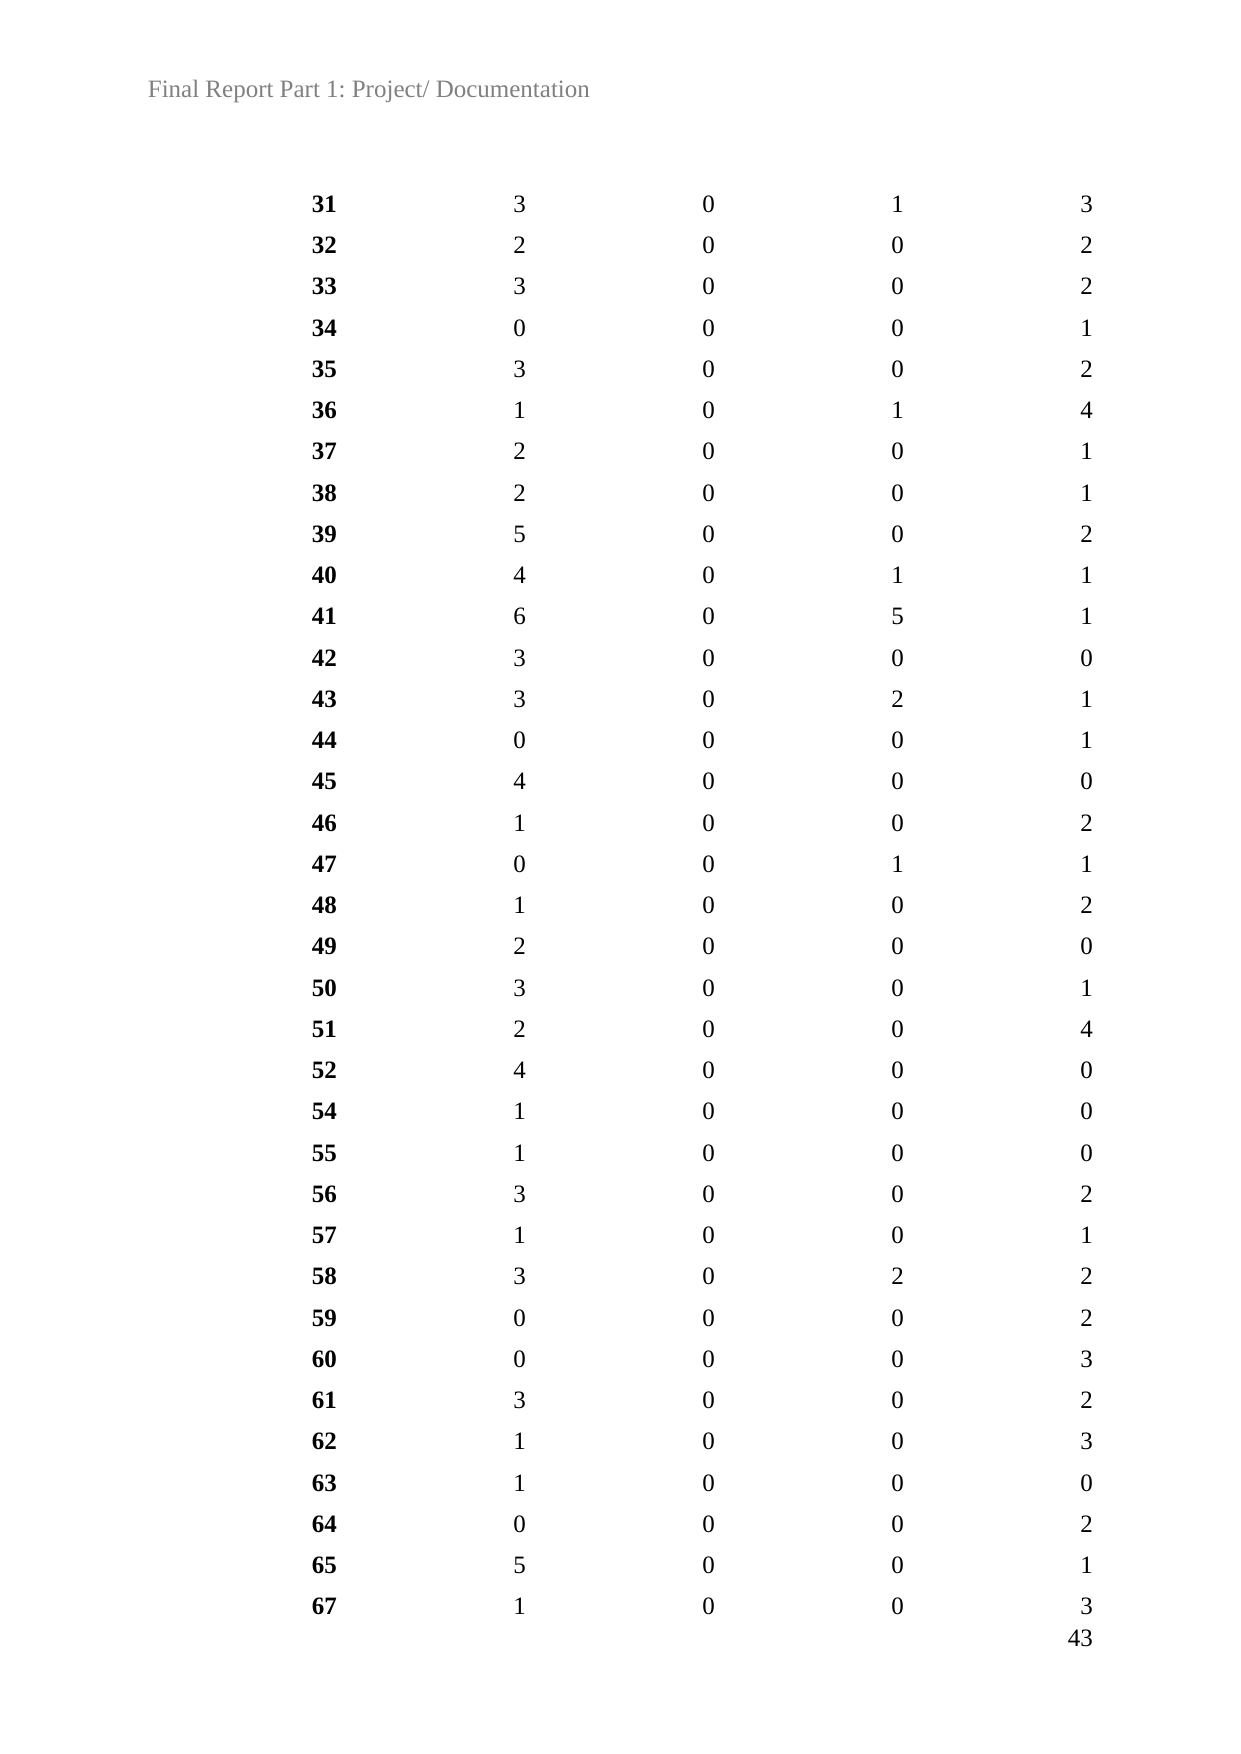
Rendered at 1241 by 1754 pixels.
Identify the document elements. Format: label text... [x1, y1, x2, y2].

table_cell 0 [526, 890, 714, 931]
table_cell 0 [526, 560, 714, 601]
table_cell 0 [526, 271, 714, 313]
table_cell 57 [148, 1220, 337, 1261]
table_cell 0 [715, 1385, 903, 1426]
table_cell 0 [715, 1096, 903, 1138]
table_cell 59 [148, 1303, 337, 1344]
table_cell 0 [337, 725, 526, 766]
table_cell 60 [148, 1344, 337, 1385]
table_cell 2 [337, 230, 526, 271]
table_cell 0 [337, 1509, 526, 1550]
table_cell 0 [904, 643, 1093, 684]
table_cell 0 [526, 1096, 714, 1138]
table_cell 0 [337, 1303, 526, 1344]
table_cell 0 [715, 643, 903, 684]
table_cell 3 [337, 1179, 526, 1220]
table_cell 0 [715, 1179, 903, 1220]
table_cell 1 [904, 560, 1093, 601]
table_cell 1 [904, 725, 1093, 766]
table_cell 0 [715, 1055, 903, 1096]
table_cell 0 [337, 1344, 526, 1385]
table_cell 0 [715, 766, 903, 808]
table_cell 1 [337, 1096, 526, 1138]
table_cell 0 [715, 1550, 903, 1591]
table_cell 37 [148, 436, 337, 478]
table_cell 56 [148, 1179, 337, 1220]
table_cell 48 [148, 890, 337, 931]
table_cell 2 [337, 436, 526, 478]
table_cell 0 [904, 1055, 1093, 1096]
table_cell 3 [904, 189, 1093, 230]
table_cell 2 [904, 808, 1093, 849]
table_cell 63 [148, 1468, 337, 1509]
table_cell 46 [148, 808, 337, 849]
table_cell 2 [904, 271, 1093, 313]
table_cell 1 [715, 189, 903, 230]
table_cell 1 [904, 849, 1093, 890]
table_cell 3 [904, 1344, 1093, 1385]
table_cell 2 [904, 1385, 1093, 1426]
table_cell 43 [148, 684, 337, 725]
table_cell 3 [337, 973, 526, 1014]
table_cell 0 [526, 478, 714, 519]
table_cell 1 [904, 478, 1093, 519]
table_cell 0 [526, 725, 714, 766]
table_cell 0 [337, 313, 526, 354]
table_cell 0 [715, 1014, 903, 1055]
table_cell 42 [148, 643, 337, 684]
table_cell 0 [526, 1550, 714, 1591]
table_cell 2 [904, 1509, 1093, 1550]
table_cell 0 [904, 766, 1093, 808]
table_cell 0 [904, 1468, 1093, 1509]
table_cell 2 [904, 1303, 1093, 1344]
table_cell 0 [526, 436, 714, 478]
table_cell 50 [148, 973, 337, 1014]
table_cell 3 [904, 1591, 1093, 1620]
table_cell 1 [337, 1426, 526, 1468]
table_cell 2 [715, 684, 903, 725]
table_cell 51 [148, 1014, 337, 1055]
table_cell 3 [337, 189, 526, 230]
table_cell 0 [904, 1096, 1093, 1138]
table_cell 0 [715, 1220, 903, 1261]
table_cell 49 [148, 931, 337, 973]
table_cell 0 [526, 1303, 714, 1344]
table_cell [148, 148, 337, 189]
table_cell 1 [337, 1138, 526, 1179]
table_cell 3 [337, 1261, 526, 1303]
table_cell 2 [904, 519, 1093, 560]
table_cell 0 [526, 1591, 714, 1620]
table_cell 0 [715, 1468, 903, 1509]
table_cell 4 [904, 1014, 1093, 1055]
table_cell 2 [904, 230, 1093, 271]
table_cell 1 [337, 395, 526, 436]
table_cell 1 [715, 849, 903, 890]
table_cell 0 [715, 519, 903, 560]
table_cell 0 [526, 354, 714, 395]
table_cell 0 [526, 1385, 714, 1426]
table_cell 2 [904, 354, 1093, 395]
table_cell [337, 148, 526, 189]
table_cell 0 [715, 1344, 903, 1385]
table_cell 34 [148, 313, 337, 354]
table_cell 2 [715, 1261, 903, 1303]
table_cell 52 [148, 1055, 337, 1096]
table_cell 0 [715, 808, 903, 849]
table_cell 0 [526, 313, 714, 354]
table_cell 1 [715, 560, 903, 601]
table_cell 3 [904, 1426, 1093, 1468]
table_cell 1 [337, 808, 526, 849]
table_cell 1 [337, 890, 526, 931]
table_cell 3 [337, 684, 526, 725]
table_cell 5 [337, 1550, 526, 1591]
table_cell 1 [904, 973, 1093, 1014]
table_cell 0 [715, 478, 903, 519]
table_cell 1 [904, 436, 1093, 478]
table_cell 1 [337, 1468, 526, 1509]
table_cell 0 [526, 808, 714, 849]
table_cell 2 [904, 890, 1093, 931]
table_cell 0 [715, 931, 903, 973]
table_cell 0 [715, 271, 903, 313]
table_cell 3 [337, 271, 526, 313]
table_cell 1 [904, 1550, 1093, 1591]
table_cell 0 [526, 230, 714, 271]
table_cell 0 [715, 313, 903, 354]
table_cell [904, 148, 1093, 189]
table_cell 0 [715, 436, 903, 478]
table_cell 0 [526, 1261, 714, 1303]
table_cell 1 [715, 395, 903, 436]
table_cell 0 [715, 1426, 903, 1468]
table_cell 0 [526, 1220, 714, 1261]
table_cell 1 [337, 1220, 526, 1261]
table_cell 2 [904, 1261, 1093, 1303]
table_cell 40 [148, 560, 337, 601]
table_cell 1 [904, 601, 1093, 643]
table_cell 1 [337, 1591, 526, 1620]
table_cell 64 [148, 1509, 337, 1550]
table_cell 4 [337, 766, 526, 808]
table_cell 0 [526, 931, 714, 973]
table_cell 0 [526, 684, 714, 725]
table_cell 3 [337, 354, 526, 395]
table_cell 0 [715, 1509, 903, 1550]
table_cell 0 [715, 973, 903, 1014]
table_cell 44 [148, 725, 337, 766]
table_cell 0 [526, 189, 714, 230]
table_cell 0 [526, 1014, 714, 1055]
table_cell 0 [715, 890, 903, 931]
table_cell 41 [148, 601, 337, 643]
table_cell 4 [904, 395, 1093, 436]
table_cell 0 [526, 643, 714, 684]
table_cell 0 [526, 849, 714, 890]
table_cell 0 [526, 395, 714, 436]
table_cell 1 [904, 313, 1093, 354]
table_cell 47 [148, 849, 337, 890]
table_cell 2 [337, 1014, 526, 1055]
table_cell 0 [526, 519, 714, 560]
table_cell 31 [148, 189, 337, 230]
table_cell 45 [148, 766, 337, 808]
table_cell [715, 148, 903, 189]
table_cell 3 [337, 643, 526, 684]
table_cell 55 [148, 1138, 337, 1179]
table_cell 4 [337, 560, 526, 601]
table_cell 39 [148, 519, 337, 560]
table_cell 0 [715, 230, 903, 271]
table_cell 0 [526, 1179, 714, 1220]
table_cell 1 [904, 684, 1093, 725]
table_cell 4 [337, 1055, 526, 1096]
table_cell 0 [715, 1591, 903, 1620]
table_cell 2 [904, 1179, 1093, 1220]
table_cell 0 [526, 1344, 714, 1385]
table_cell 3 [337, 1385, 526, 1426]
table_cell 33 [148, 271, 337, 313]
table_cell 0 [715, 354, 903, 395]
table_cell 0 [715, 1303, 903, 1344]
table_cell 0 [715, 1138, 903, 1179]
table_cell [526, 148, 714, 189]
table_cell 62 [148, 1426, 337, 1468]
table_cell 0 [526, 1509, 714, 1550]
table_cell 36 [148, 395, 337, 436]
table_cell 38 [148, 478, 337, 519]
table_cell 5 [337, 519, 526, 560]
table_cell 6 [337, 601, 526, 643]
table_cell 0 [526, 1055, 714, 1096]
table_cell 35 [148, 354, 337, 395]
table_cell 0 [526, 1138, 714, 1179]
table_cell 2 [337, 478, 526, 519]
table_cell 58 [148, 1261, 337, 1303]
table_cell 54 [148, 1096, 337, 1138]
table_cell 0 [715, 725, 903, 766]
table_cell 0 [904, 931, 1093, 973]
table_cell 0 [526, 973, 714, 1014]
table_cell 61 [148, 1385, 337, 1426]
table_cell 32 [148, 230, 337, 271]
table_cell 5 [715, 601, 903, 643]
table_cell 0 [526, 766, 714, 808]
table_cell 0 [526, 1426, 714, 1468]
table_cell 1 [904, 1220, 1093, 1261]
table_cell 65 [148, 1550, 337, 1591]
table_cell 0 [904, 1138, 1093, 1179]
table_cell 2 [337, 931, 526, 973]
table_cell 0 [526, 1468, 714, 1509]
table_cell 0 [526, 601, 714, 643]
table_cell 0 [337, 849, 526, 890]
table_cell 67 [148, 1591, 337, 1620]
